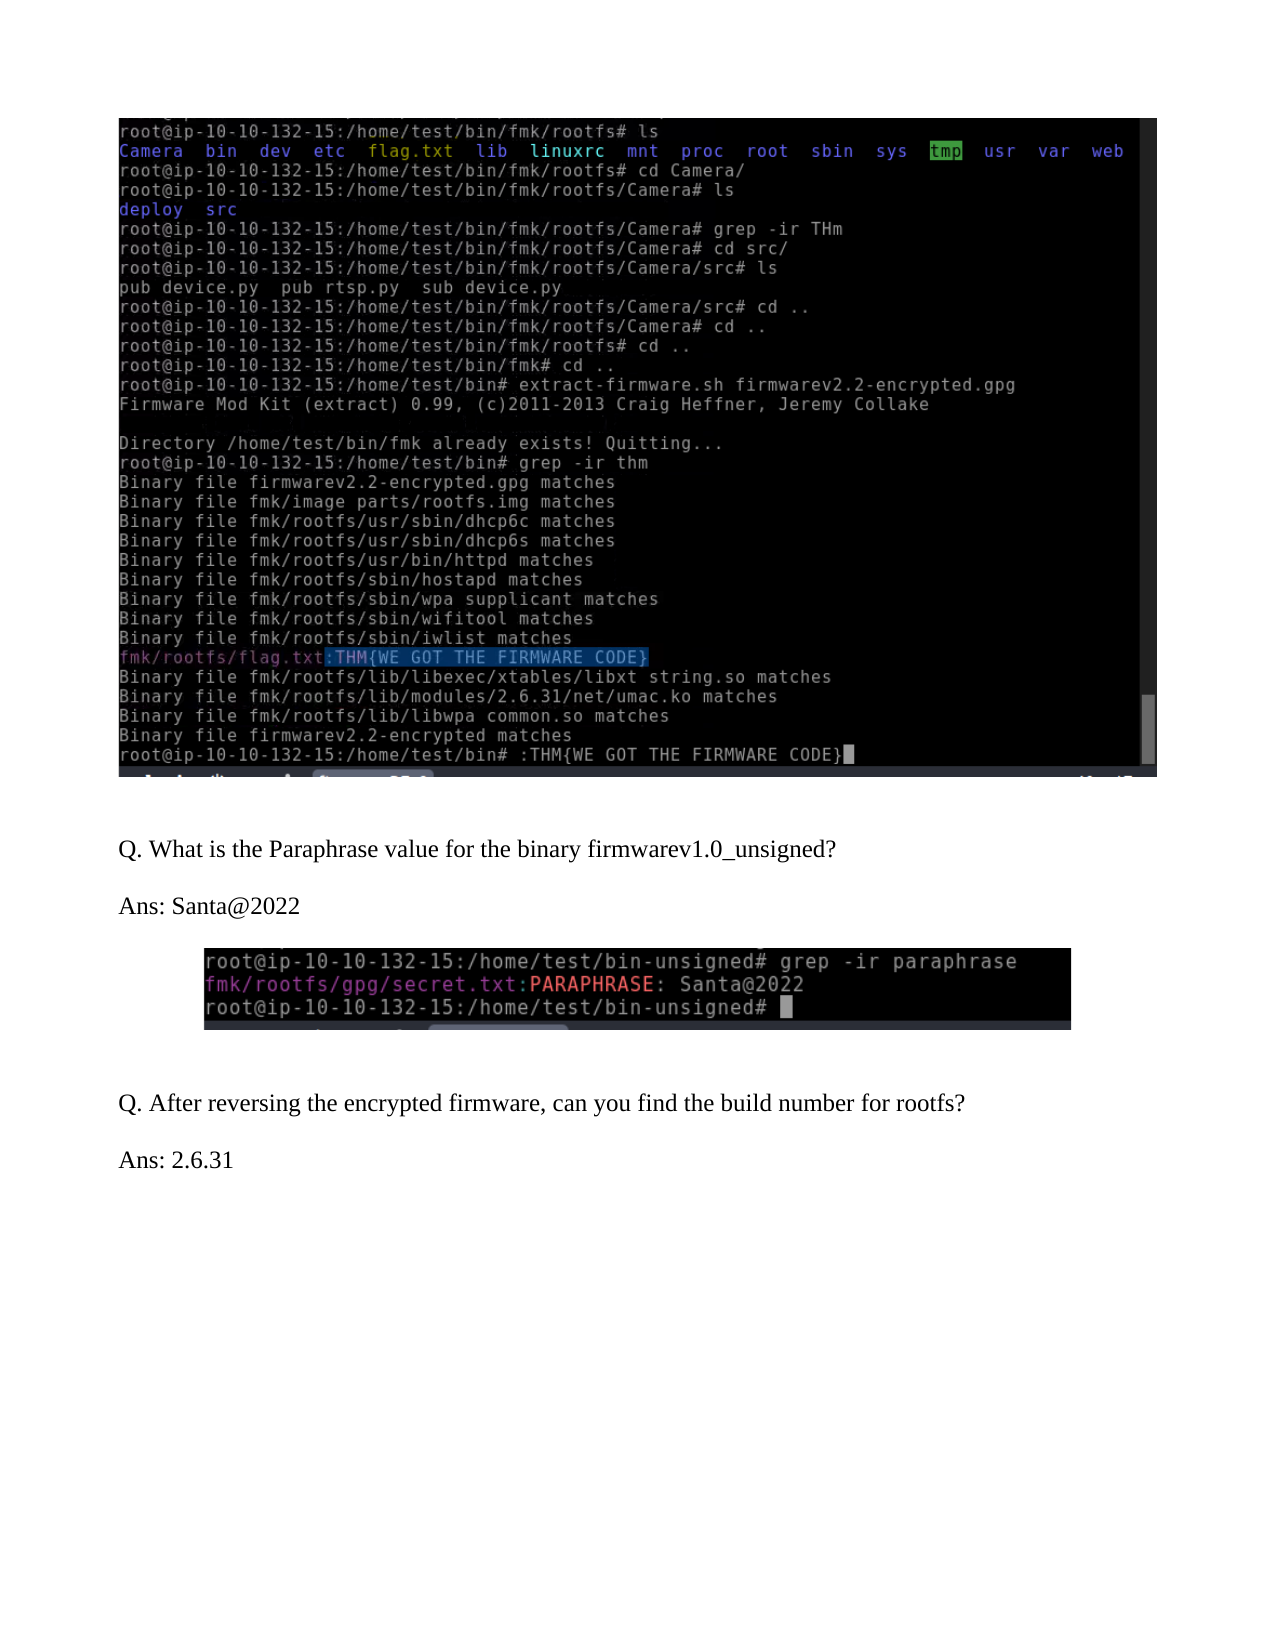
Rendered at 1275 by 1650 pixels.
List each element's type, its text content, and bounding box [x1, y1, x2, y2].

picture [203, 948, 1072, 1030]
text Ans: Santa@2022 [118, 891, 1157, 920]
picture [118, 118, 1157, 777]
text Ans: 2.6.31 [118, 1145, 1157, 1174]
text Q. What is the Paraphrase value for the binary firmwarev1.0_unsigned? [118, 834, 1157, 863]
text Q. After reversing the encrypted firmware, can you find the build number for rootfs? [118, 1088, 1157, 1116]
